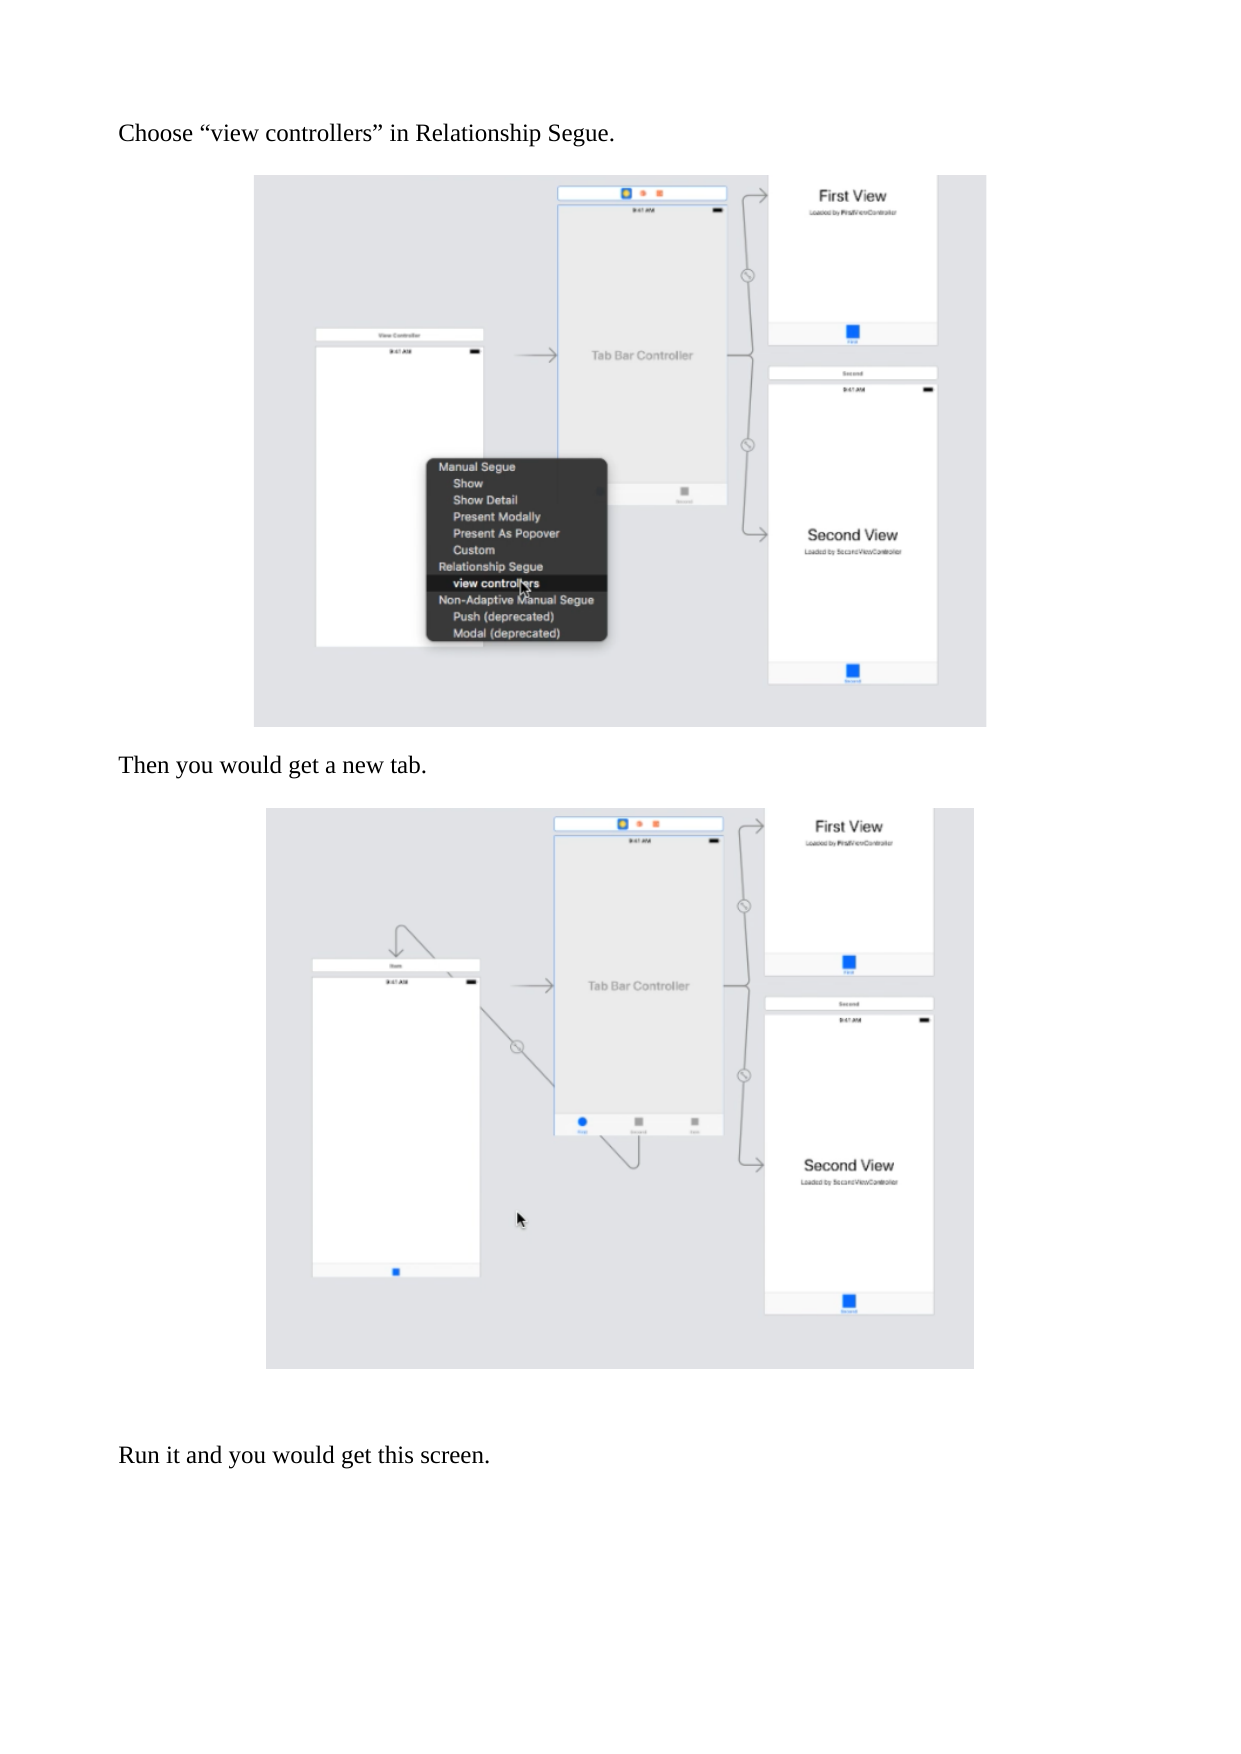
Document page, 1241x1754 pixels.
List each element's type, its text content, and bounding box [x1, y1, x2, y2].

text Then you would get a new tab. [118, 751, 1122, 779]
text Run it and you would get this screen. [118, 1441, 1122, 1469]
text Choose “view controllers” in Relationship Segue. [118, 118, 1122, 147]
picture [253, 175, 987, 727]
picture [266, 808, 974, 1369]
